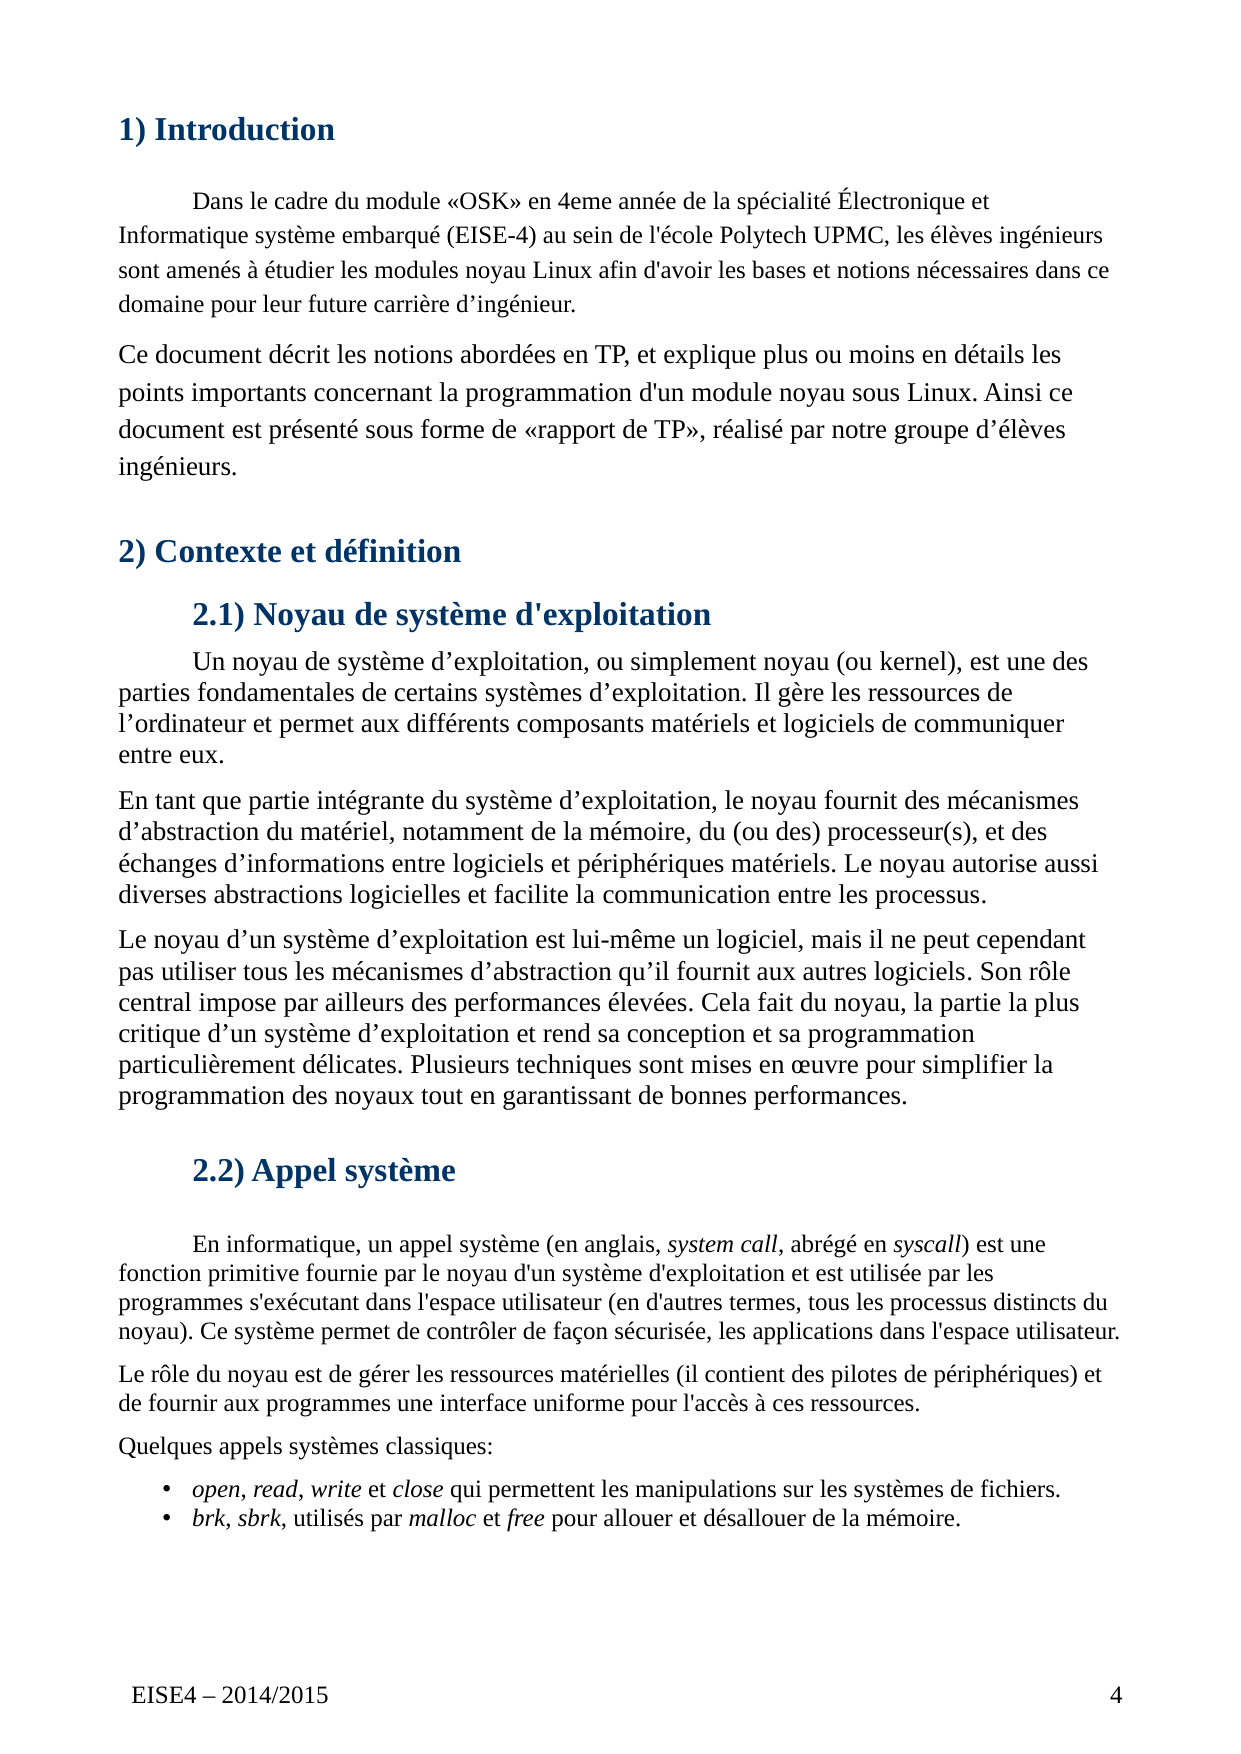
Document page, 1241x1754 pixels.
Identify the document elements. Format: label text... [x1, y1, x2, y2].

text Dans le cadre du module «OSK» en 4eme année de la spécialité Électronique et Informatique système embarqué (EISE-4) au sein de l'école Polytech UPMC, les élèves ingénieurs sont amenés à étudier les modules noyau Linux afin d'avoir les bases et notions nécessaires dans ce domaine pour leur future carrière d’ingénieur. [118, 186, 1122, 318]
text Le rôle du noyau est de gérer les ressources matérielles (il contient des pilotes de périphériques) et de fournir aux programmes une interface uniforme pour l'accès à ces ressources. [118, 1359, 1122, 1417]
text Ce document décrit les notions abordées en TP, et explique plus ou moins en détails les points importants concernant la programmation d'un module noyau sous Linux. Ainsi ce document est présenté sous forme de «rapport de TP», réalisé par notre groupe d’élèves ingénieurs. [118, 338, 1122, 482]
text Le noyau d’un système d’exploitation est lui-même un logiciel, mais il ne peut cependant pas utiliser tous les mécanismes d’abstraction qu’il fournit aux autres logiciels. Son rôle central impose par ailleurs des performances élevées. Cela fait du noyau, la partie la plus critique d’un système d’exploitation et rend sa conception et sa programmation particulièrement délicates. Plusieurs techniques sont mises en œuvre pour simplifier la programmation des noyaux tout en garantissant de bonnes performances. [118, 923, 1122, 1110]
list brk, sbrk, utilisés par malloc et free pour allouer et désallouer de la mémoire. [162, 1503, 1122, 1532]
text Quelques appels systèmes classiques: [118, 1431, 1122, 1460]
text En tant que partie intégrante du système d’exploitation, le noyau fournit des mécanismes d’abstraction du matériel, notamment de la mémoire, du (ou des) processeur(s), et des échanges d’informations entre logiciels et périphériques matériels. Le noyau autorise aussi diverses abstractions logicielles et facilite la communication entre les processus. [118, 784, 1122, 909]
text Un noyau de système d’exploitation, ou simplement noyau (ou kernel), est une des parties fondamentales de certains systèmes d’exploitation. Il gère les ressources de l’ordinateur et permet aux différents composants matériels et logiciels de communiquer entre eux. [118, 645, 1122, 770]
text 2) Contexte et définition [118, 531, 1122, 569]
subtitle 2.1) Noyau de système d'exploitation [118, 594, 1122, 633]
text En informatique, un appel système (en anglais, system call, abrégé en syscall) est une fonction primitive fournie par le noyau d'un système d'exploitation et est utilisée par les programmes s'exécutant dans l'espace utilisateur (en d'autres termes, tous les processus distincts du noyau). Ce système permet de contrôler de façon sécurisée, les applications dans l'espace utilisateur. [118, 1229, 1122, 1344]
subtitle 2.2) Appel système [118, 1150, 1122, 1188]
text 1) Introduction [118, 109, 1122, 148]
list open, read, write et close qui permettent les manipulations sur les systèmes de fichiers. [162, 1474, 1122, 1503]
